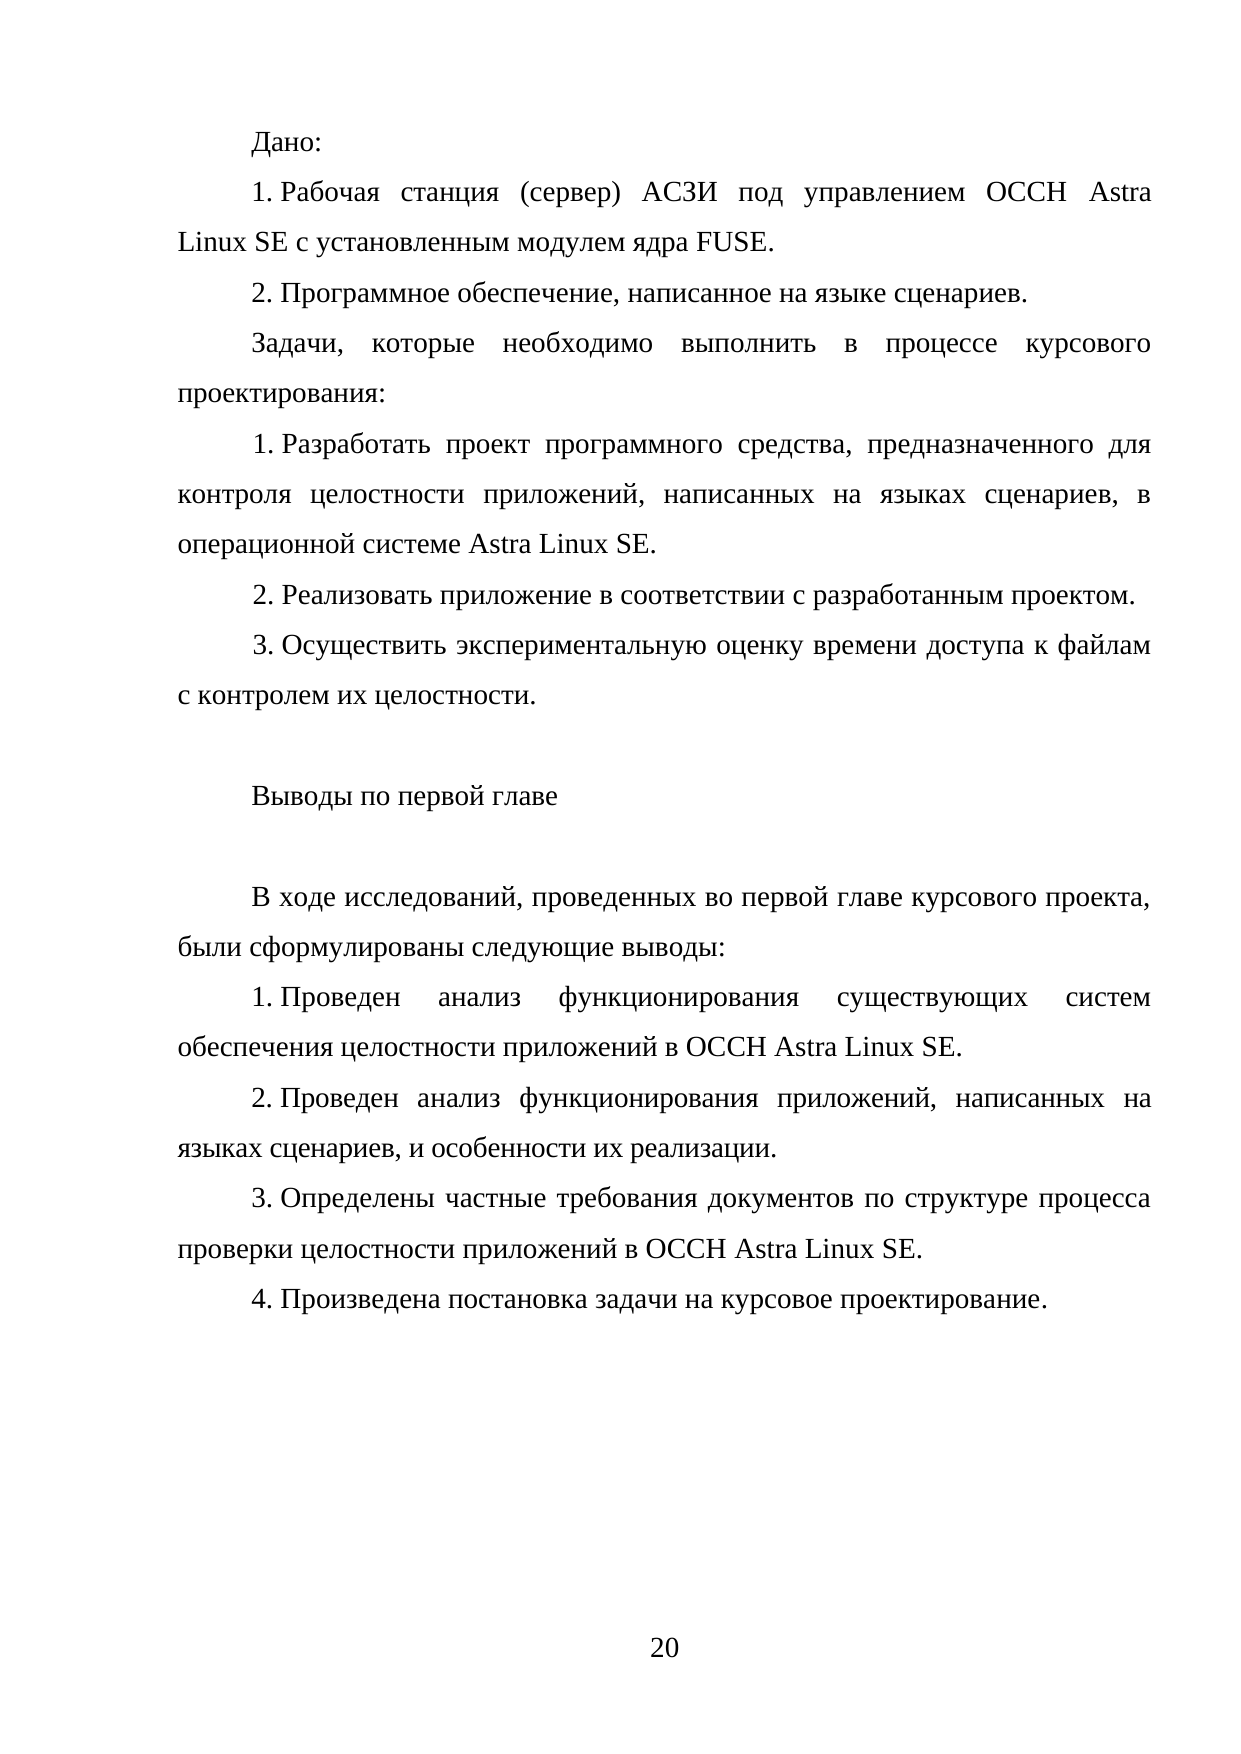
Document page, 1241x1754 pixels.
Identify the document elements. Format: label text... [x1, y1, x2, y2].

text Задачи, которые необходимо выполнить в процессе курсового проектирования: [177, 325, 1152, 409]
list Реализовать приложение в соответствии с разработанным проектом. [177, 577, 1152, 610]
list Проведен анализ функционирования существующих систем обеспечения целостности приложений в ОССН Astra Linux SE. [177, 979, 1152, 1063]
text Дано: [177, 124, 1152, 157]
list Проведен анализ функционирования приложений, написанных на языках сценариев, и особенности их реализации. [177, 1080, 1152, 1164]
list Произведена постановка задачи на курсовое проектирование. [177, 1281, 1152, 1315]
list Осуществить экспериментальную оценку времени доступа к файлам с контролем их целостности. [177, 627, 1152, 711]
list Разработать проект программного средства, предназначенного для контроля целостности приложений, написанных на языках сценариев, в операционной системе Astra Linux SE. [177, 426, 1152, 560]
list Определены частные требования документов по структуре процесса проверки целостности приложений в ОССН Astra Linux SE. [177, 1181, 1152, 1264]
text В ходе исследований, проведенных во первой главе курсового проекта, были сформулированы следующие выводы: [177, 879, 1152, 962]
list Программное обеспечение, написанное на языке сценариев. [177, 275, 1152, 308]
list Рабочая станция (сервер) АСЗИ под управлением ОССН Astra Linux SE с установленным модулем ядра FUSE. [177, 174, 1152, 258]
text Выводы по первой главе [177, 778, 1152, 812]
